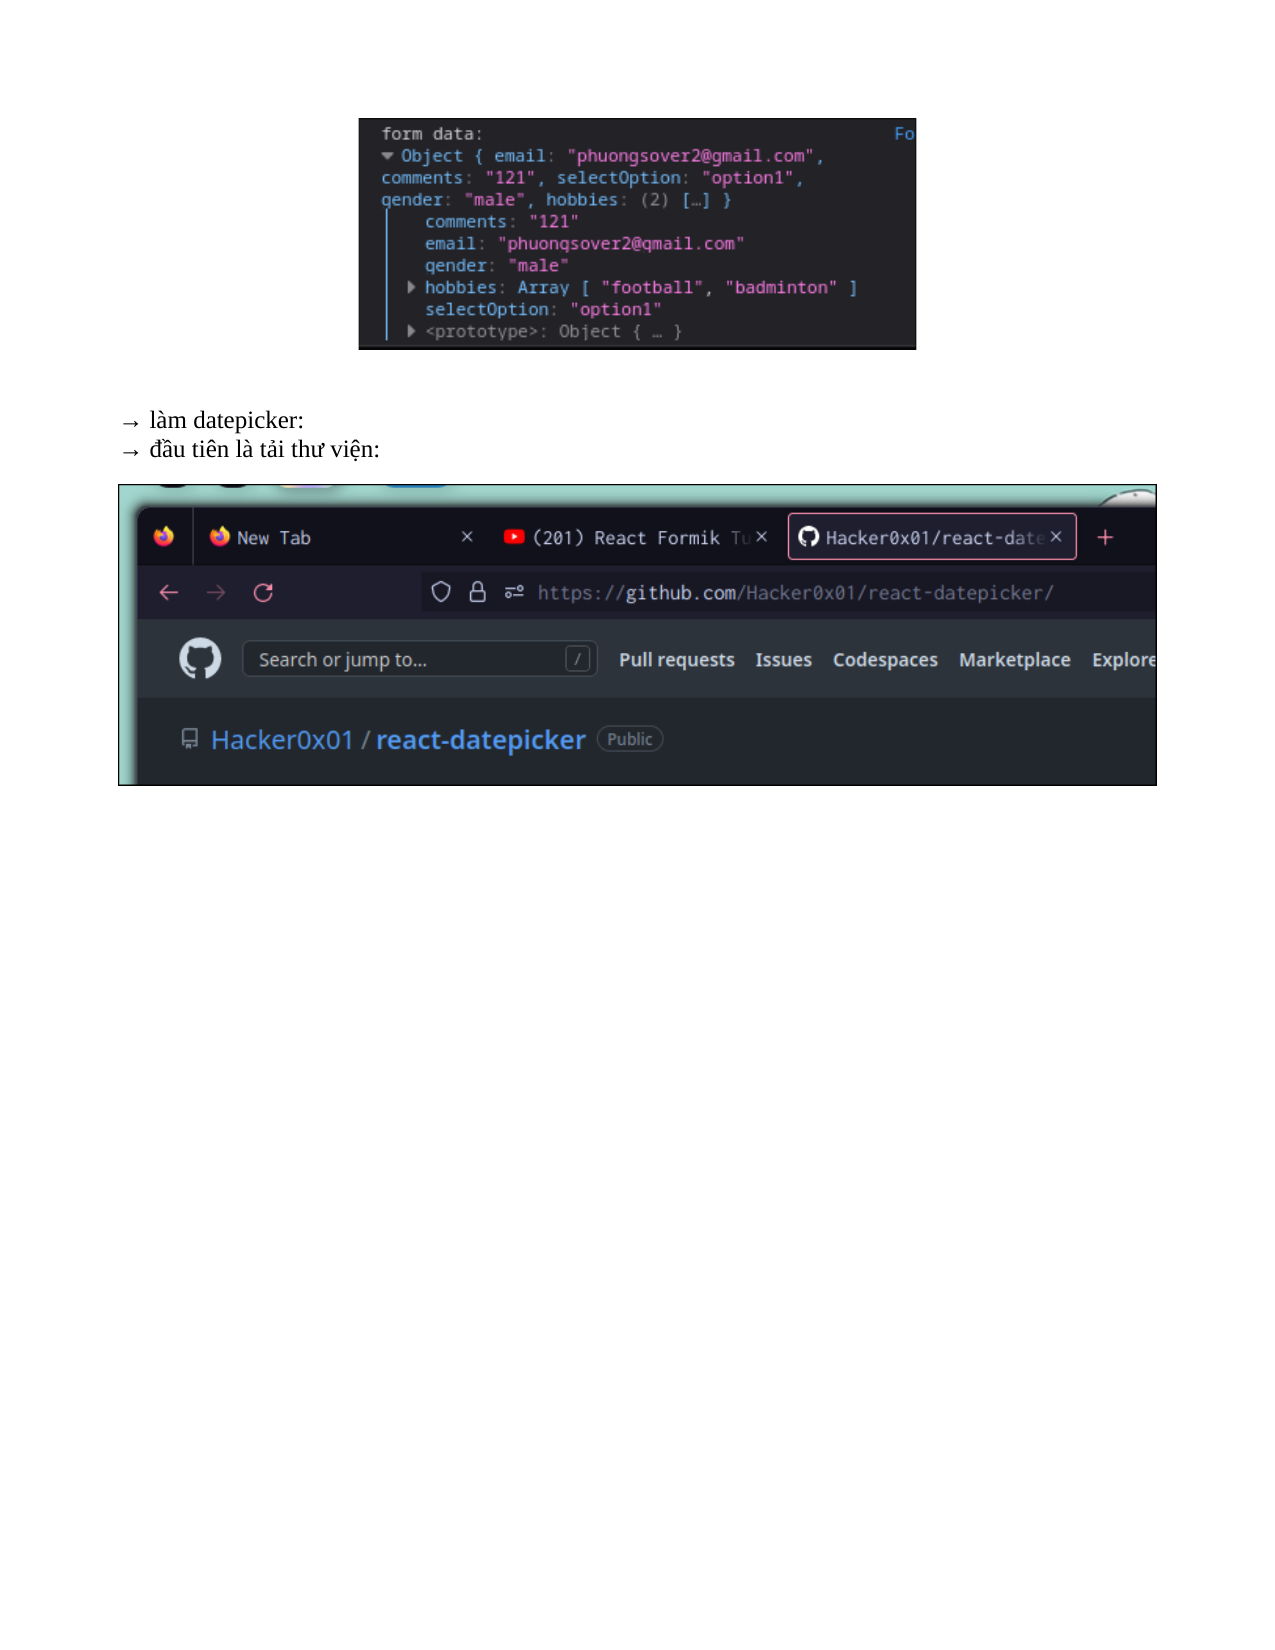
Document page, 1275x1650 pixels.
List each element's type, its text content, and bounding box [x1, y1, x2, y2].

text → đầu tiên là tải thư viện: [118, 434, 1157, 463]
text → làm datepicker: [118, 406, 1157, 434]
picture [358, 118, 917, 350]
picture [118, 484, 1157, 786]
